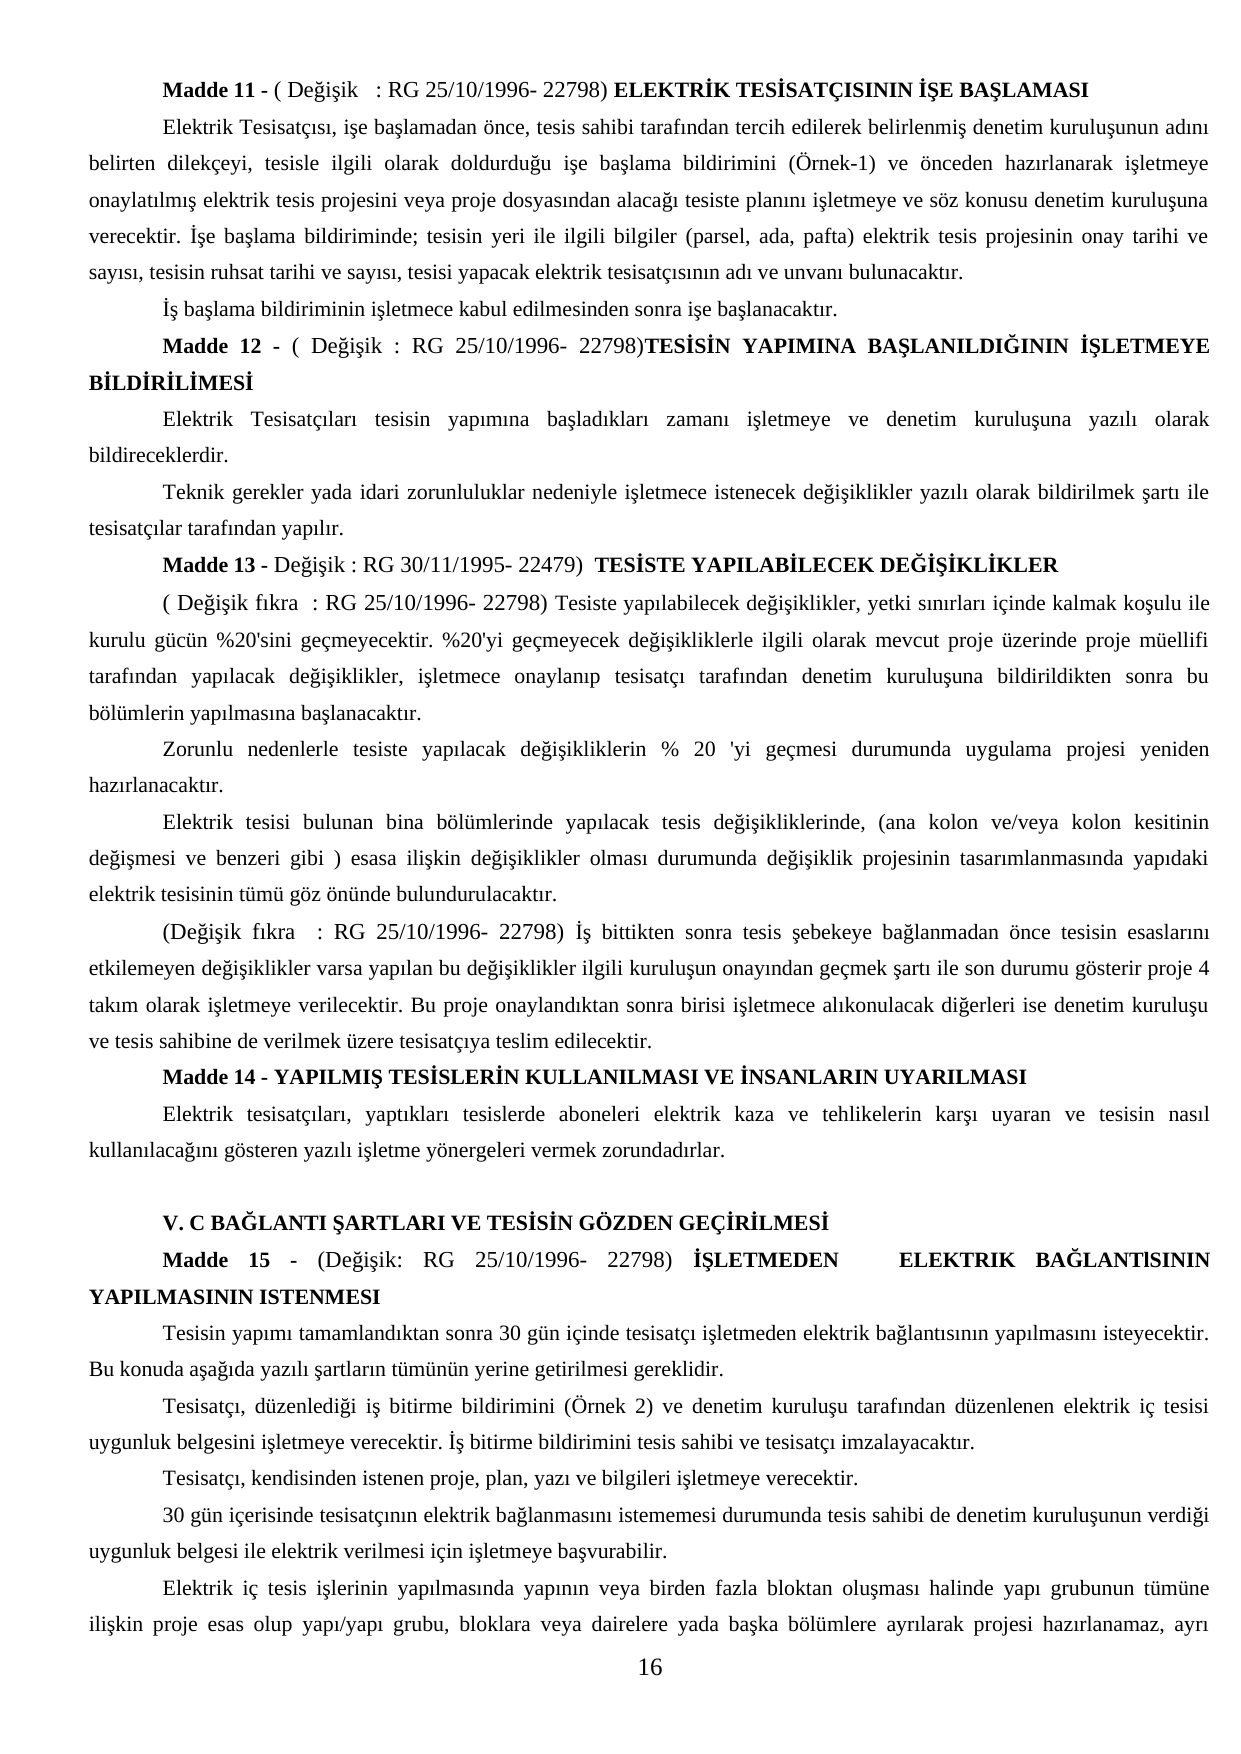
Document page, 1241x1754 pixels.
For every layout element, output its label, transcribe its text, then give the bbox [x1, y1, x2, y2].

text Zorunlu nedenlerle tesiste yapılacak değişikliklerin % 20 'yi geçmesi durumunda uygulama projesi yeniden hazırlanacaktır. [88, 737, 1211, 798]
text Madde 13 - Değişik : RG 30/11/1995- 22479) TESİSTE YAPILABİLECEK DEĞİŞİKLİKLER [88, 552, 1211, 578]
text Madde 12 - ( Değişik : RG 25/10/1996- 22798)TESİSİN YAPIMINA BAŞLANILDIĞININ İŞLETMEYE BİLDİRİLİMESİ [88, 333, 1211, 395]
text Elektrik tesisatçıları, yaptıkları tesislerde aboneleri elektrik kaza ve tehlikelerin karşı uyaran ve tesisin nasıl kullanılacağını gösteren yazılı işletme yönergeleri vermek zorundadırlar. [88, 1102, 1211, 1162]
text Madde 14 - YAPILMIŞ TESİSLERİN KULLANILMASI VE İNSANLARIN UYARILMASI [88, 1065, 1211, 1089]
text Elektrik Tesisatçısı, işe başlamadan önce, tesis sahibi tarafından tercih edilerek belirlenmiş denetim kuruluşunun adını belirten dilekçeyi, tesisle ilgili olarak doldurduğu işe başlama bildirimini (Örnek-1) ve önceden hazırlanarak işletmeye onaylatılmış elektrik tesis projesini veya proje dosyasından alacağı tesiste planını işletmeye ve söz konusu denetim kuruluşuna verecektir. İşe başlama bildiriminde; tesisin yeri ile ilgili bilgiler (parsel, ada, pafta) elektrik tesis projesinin onay tarihi ve sayısı, tesisin ruhsat tarihi ve sayısı, tesisi yapacak elektrik tesisatçısının adı ve unvanı bulunacaktır. [88, 115, 1211, 284]
text Madde 15 - (Değişik: RG 25/10/1996- 22798) İŞLETMEDEN ELEKTRIK BAĞLANTlSININ YAPILMASININ ISTENMESI [88, 1247, 1211, 1309]
text İş başlama bildiriminin işletmece kabul edilmesinden sonra işe başlanacaktır. [88, 297, 1211, 321]
text Elektrik iç tesis işlerinin yapılmasında yapının veya birden fazla bloktan oluşması halinde yapı grubunun tümüne ilişkin proje esas olup yapı/yapı grubu, bloklara veya dairelere yada başka bölümlere ayrılarak projesi hazırlanamaz, ayrı [88, 1575, 1211, 1636]
text Elektrik tesisi bulunan bina bölümlerinde yapılacak tesis değişikliklerinde, (ana kolon ve/veya kolon kesitinin değişmesi ve benzeri gibi ) esasa ilişkin değişiklikler olması durumunda değişiklik projesinin tasarımlanmasında yapıdaki elektrik tesisinin tümü göz önünde bulundurulacaktır. [88, 810, 1211, 907]
text Tesisatçı, kendisinden istenen proje, plan, yazı ve bilgileri işletmeye verecektir. [88, 1466, 1211, 1491]
text ( Değişik fıkra : RG 25/10/1996- 22798) Tesiste yapılabilecek değişiklikler, yetki sınırları içinde kalmak koşulu ile kurulu gücün %20'sini geçmeyecektir. %20'yi geçmeyecek değişikliklerle ilgili olarak mevcut proje üzerinde proje müellifi tarafından yapılacak değişiklikler, işletmece onaylanıp tesisatçı tarafından denetim kuruluşuna bildirildikten sonra bu bölümlerin yapılmasına başlanacaktır. [88, 590, 1211, 725]
text V. C BAĞLANTI ŞARTLARI VE TESİSİN GÖZDEN GEÇİRİLMESİ [88, 1211, 1211, 1235]
text Tesisin yapımı tamamlandıktan sonra 30 gün içinde tesisatçı işletmeden elektrik bağlantısının yapılmasını isteyecektir. Bu konuda aşağıda yazılı şartların tümünün yerine getirilmesi gereklidir. [88, 1321, 1211, 1382]
text 30 gün içerisinde tesisatçının elektrik bağlanmasını istememesi durumunda tesis sahibi de denetim kuruluşunun verdiği uygunluk belgesi ile elektrik verilmesi için işletmeye başvurabilir. [88, 1503, 1211, 1563]
text Madde 11 - ( Değişik : RG 25/10/1996- 22798) ELEKTRİK TESİSATÇISININ İŞE BAŞLAMASI [88, 77, 1211, 102]
text (Değişik fıkra : RG 25/10/1996- 22798) İş bittikten sonra tesis şebekeye bağlanmadan önce tesisin esaslarını etkilemeyen değişiklikler varsa yapılan bu değişiklikler ilgili kuruluşun onayından geçmek şartı ile son durumu gösterir proje 4 takım olarak işletmeye verilecektir. Bu proje onaylandıktan sonra birisi işletmece alıkonulacak diğerleri ise denetim kuruluşu ve tesis sahibine de verilmek üzere tesisatçıya teslim edilecektir. [88, 919, 1211, 1053]
text Elektrik Tesisatçıları tesisin yapımına başladıkları zamanı işletmeye ve denetim kuruluşuna yazılı olarak bildireceklerdir. [88, 407, 1211, 467]
text Teknik gerekler yada idari zorunluluklar nedeniyle işletmece istenecek değişiklikler yazılı olarak bildirilmek şartı ile tesisatçılar tarafından yapılır. [88, 479, 1211, 540]
text Tesisatçı, düzenlediği iş bitirme bildirimini (Örnek 2) ve denetim kuruluşu tarafından düzenlenen elektrik iç tesisi uygunluk belgesini işletmeye verecektir. İş bitirme bildirimini tesis sahibi ve tesisatçı imzalayacaktır. [88, 1394, 1211, 1454]
